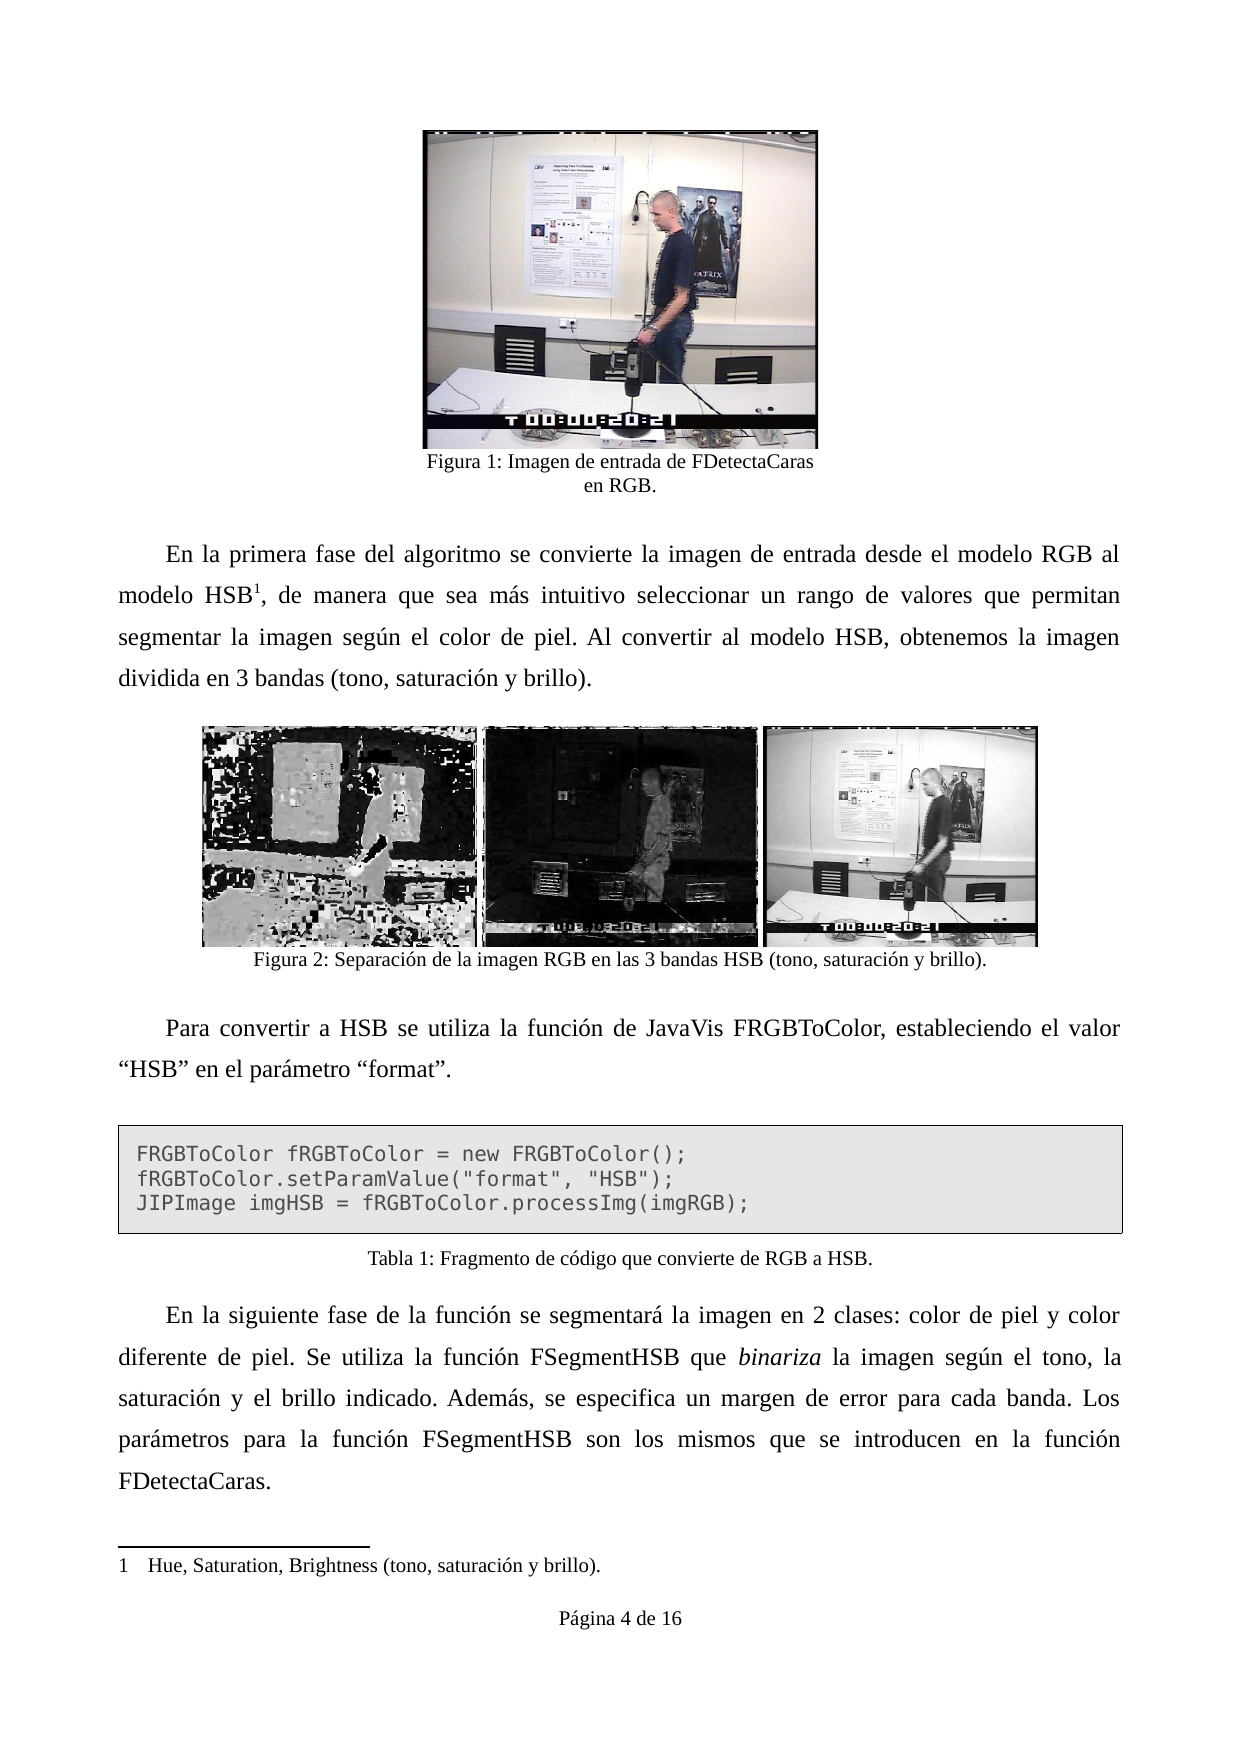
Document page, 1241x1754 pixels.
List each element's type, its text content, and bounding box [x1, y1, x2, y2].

text En la primera fase del algoritmo se convierte la imagen de entrada desde el modelo RGB al modelo HSB, de manera que sea más intuitivo seleccionar un rango de valores que permitan segmentar la imagen según el color de piel. Al convertir al modelo HSB, obtenemos la imagen dividida en 3 bandas (tono, saturación y brillo). [118, 529, 1122, 694]
picture [763, 726, 1038, 947]
text Figura 2: Separación de la imagen RGB en las 3 bandas HSB (tono, saturación y brillo). [202, 739, 1038, 971]
text Tabla 1: Fragmento de código que convierte de RGB a HSB. [118, 1245, 1122, 1269]
picture [422, 130, 819, 449]
text Hue, Saturation, Brightness (tono, saturación y brillo). [118, 1553, 1122, 1577]
picture [202, 726, 477, 947]
text En la siguiente fase de la función se segmentará la imagen en 2 clases: color de piel y color diferente de piel. Se utiliza la función FSegmentHSB que binariza la imagen según el tono, la saturación y el brillo indicado. Además, se especifica un margen de error para cada banda. Los parámetros para la función FSegmentHSB son los mismos que se introducen en la función FDetectaCaras. [118, 1291, 1122, 1498]
text Figura 1: Imagen de entrada de FDetectaCaras en RGB. [422, 449, 818, 497]
text Para convertir a HSB se utiliza la función de JavaVis FRGBToColor, estableciendo el valor “HSB” en el parámetro “format”. [118, 1003, 1122, 1086]
picture [482, 726, 758, 947]
table_header FRGBToColor fRGBToColor = new FRGBToColor(); fRGBToColor.setParamValue("format", "HSB"); JIPImage imgHSB = fRGBToColor.processImg(imgRGB); [119, 1126, 1122, 1233]
